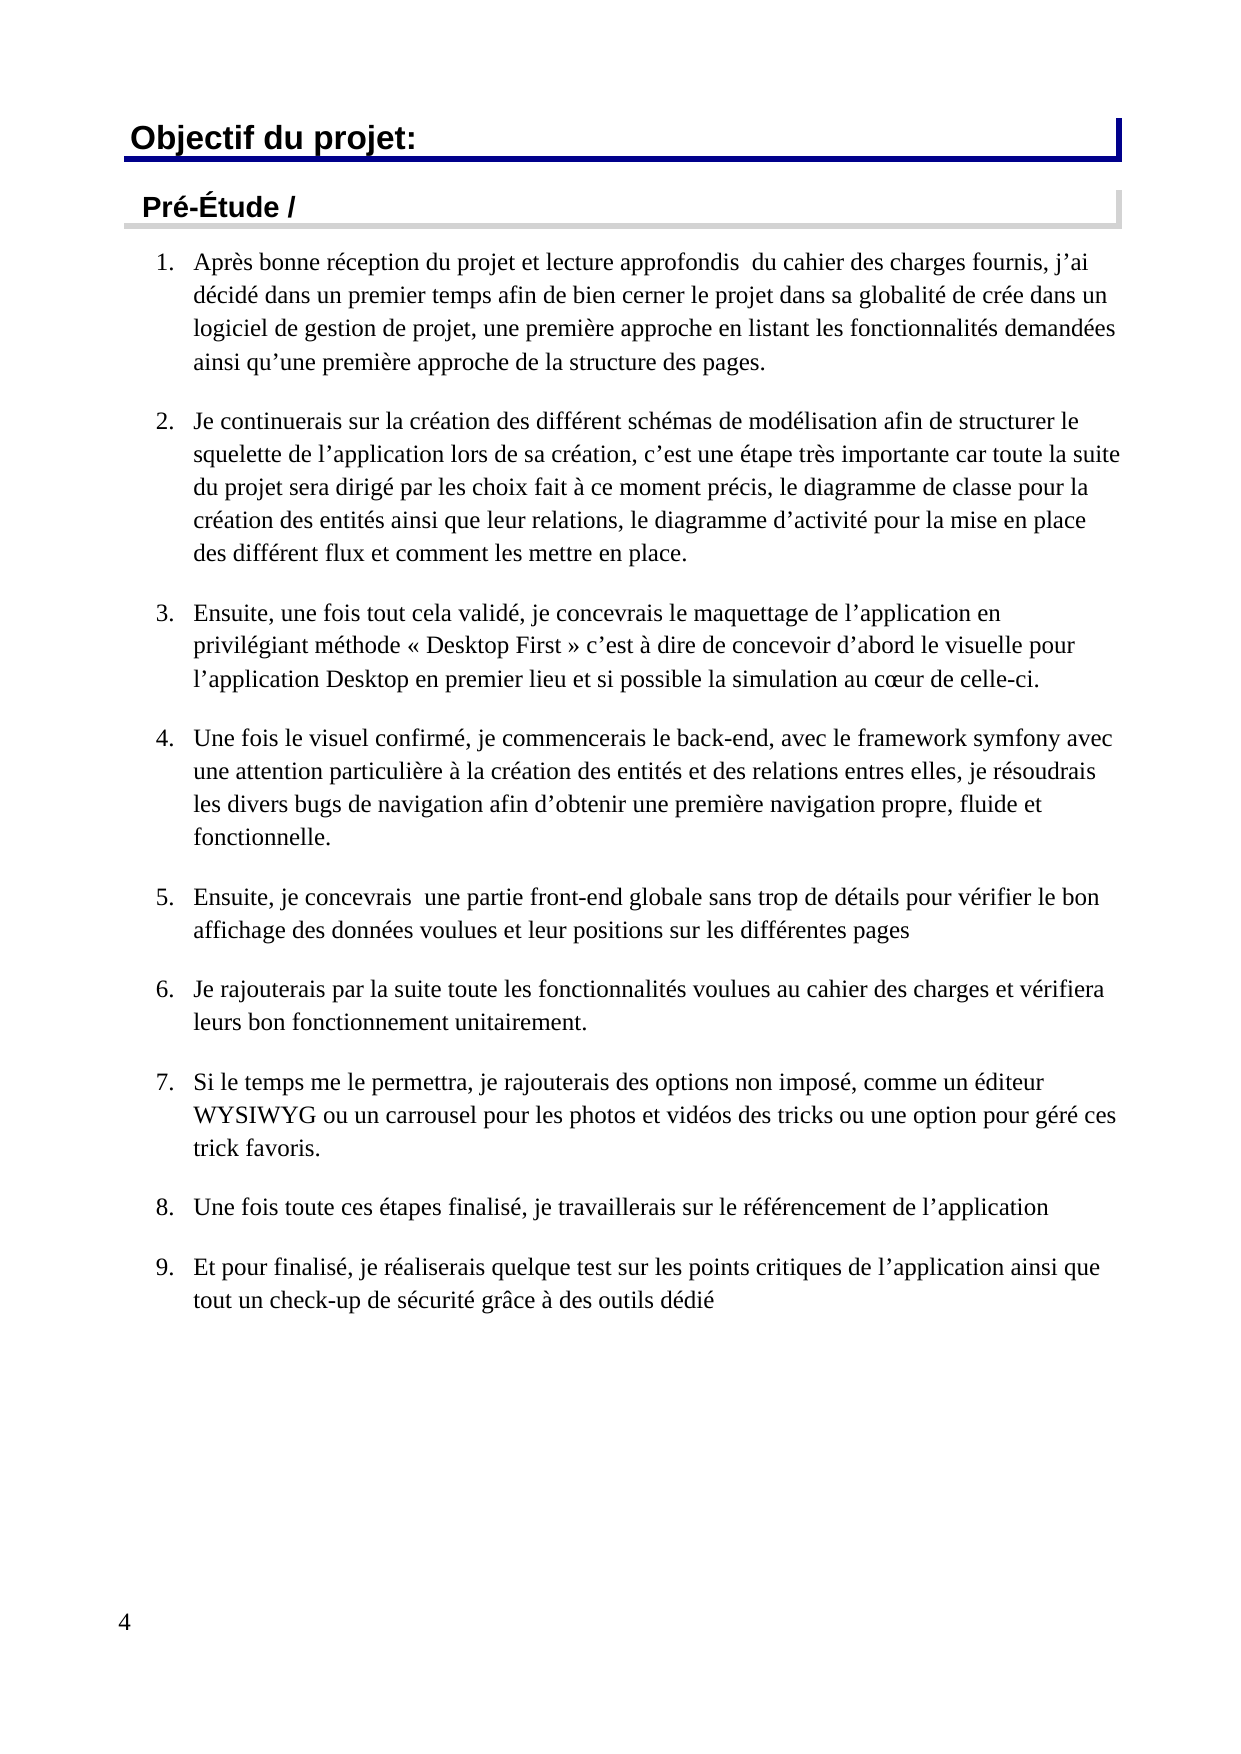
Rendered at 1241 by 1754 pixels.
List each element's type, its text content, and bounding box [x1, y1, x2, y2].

list Une fois toute ces étapes finalisé, je travaillerais sur le référencement de l’application [156, 1192, 1122, 1221]
list Ensuite, une fois tout cela validé, je concevrais le maquettage de l’application en privilégiant méthode « Desktop First » c’est à dire de concevoir d’abord le visuelle pour l’application Desktop en premier lieu et si possible la simulation au cœur de celle-ci. [156, 598, 1122, 692]
list Je continuerais sur la création des différent schémas de modélisation afin de structurer le squelette de l’application lors de sa création, c’est une étape très importante car toute la suite du projet sera dirigé par les choix fait à ce moment précis, le diagramme de classe pour la création des entités ainsi que leur relations, le diagramme d’activité pour la mise en place des différent flux et comment les mettre en place. [156, 406, 1122, 567]
list Si le temps me le permettra, je rajouterais des options non imposé, comme un éditeur WYSIWYG ou un carrousel pour les photos et vidéos des tricks ou une option pour géré ces trick favoris. [156, 1067, 1122, 1161]
subtitle Objectif du projet: [118, 118, 1116, 157]
list Une fois le visuel confirmé, je commencerais le back-end, avec le framework symfony avec une attention particulière à la création des entités et des relations entres elles, je résoudrais les divers bugs de navigation afin d’obtenir une première navigation propre, fluide et fonctionnelle. [156, 723, 1122, 851]
list Ensuite, je concevrais une partie front-end globale sans trop de détails pour vérifier le bon affichage des données voulues et leur positions sur les différentes pages [156, 882, 1122, 943]
subtitle Pré-Étude / [118, 189, 1116, 223]
list Après bonne réception du projet et lecture approfondis du cahier des charges fournis, j’ai décidé dans un premier temps afin de bien cerner le projet dans sa globalité de crée dans un logiciel de gestion de projet, une première approche en listant les fonctionnalités demandées ainsi qu’une première approche de la structure des pages. [156, 247, 1122, 375]
list Je rajouterais par la suite toute les fonctionnalités voulues au cahier des charges et vérifiera leurs bon fonctionnement unitairement. [156, 974, 1122, 1036]
list Et pour finalisé, je réaliserais quelque test sur les points critiques de l’application ainsi que tout un check-up de sécurité grâce à des outils dédié [156, 1252, 1122, 1313]
